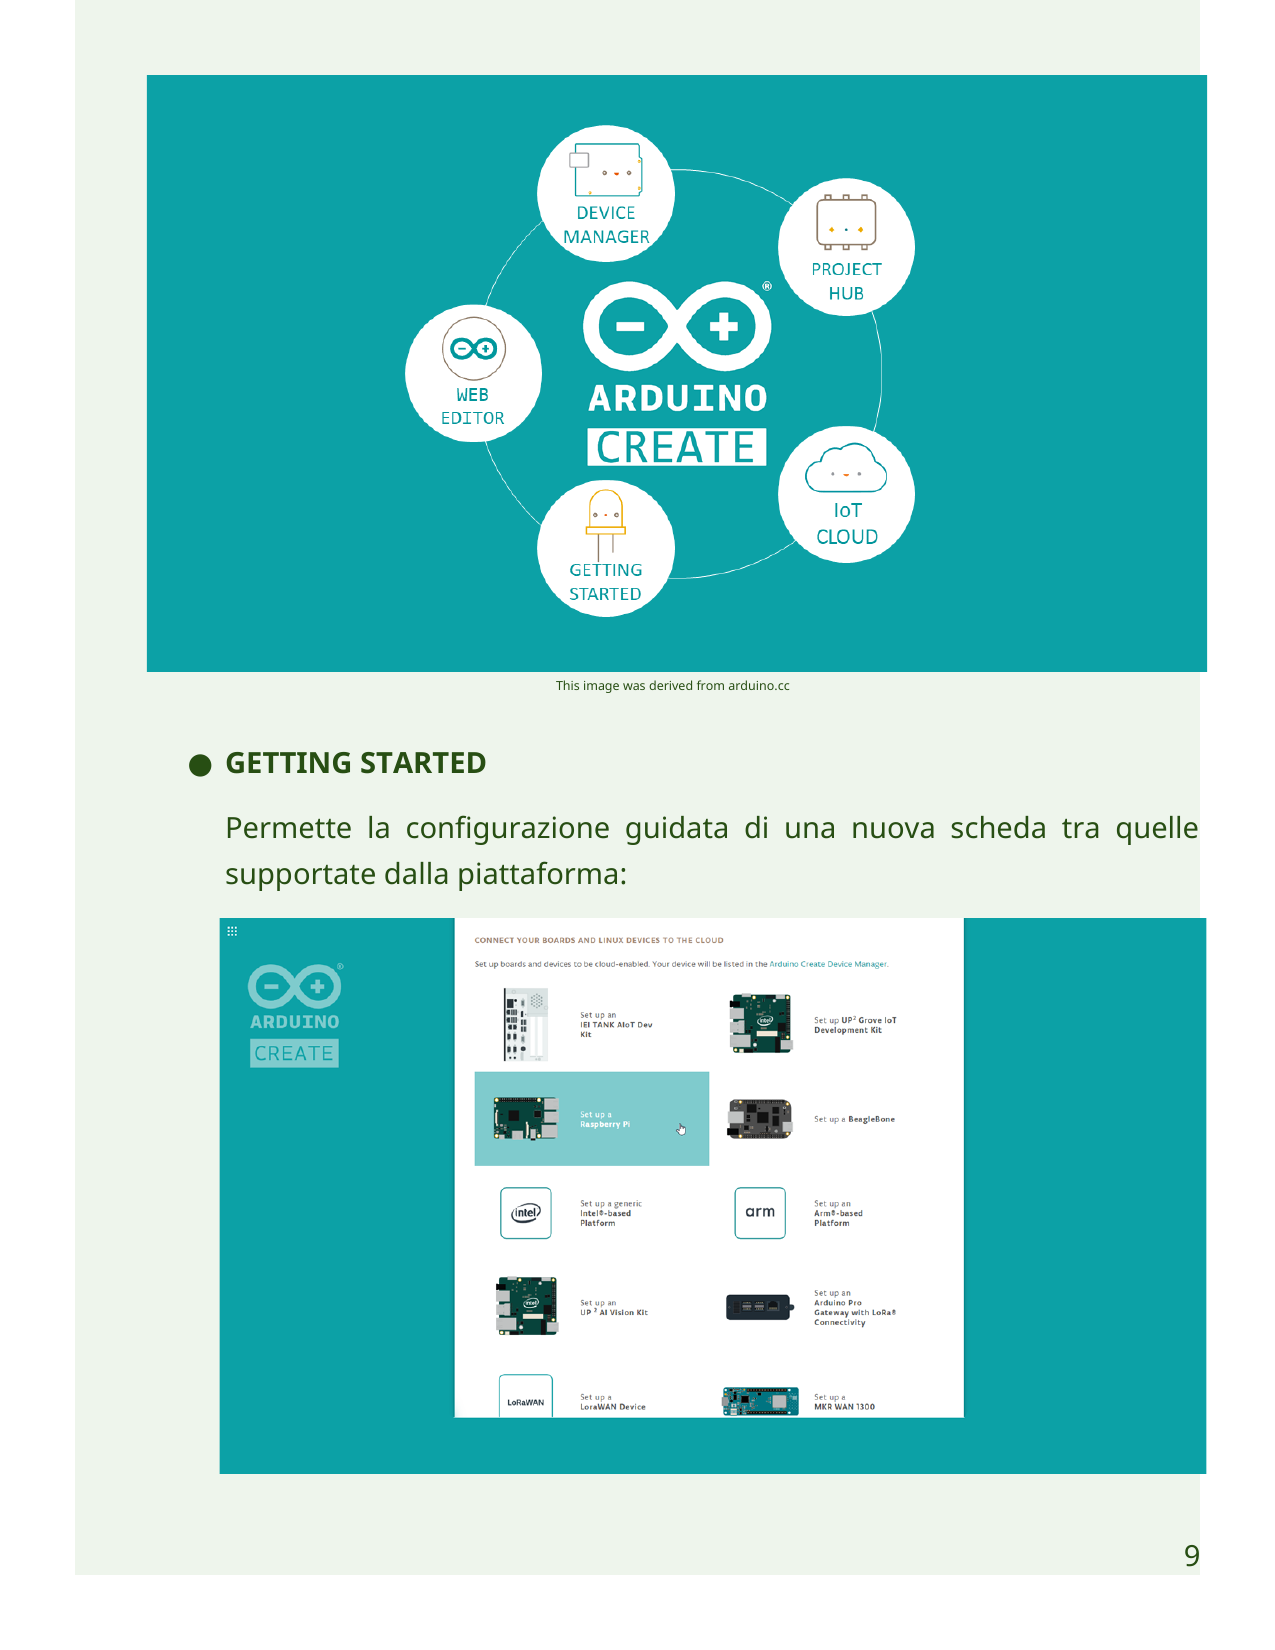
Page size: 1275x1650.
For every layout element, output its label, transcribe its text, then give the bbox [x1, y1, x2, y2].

list GETTING STARTED [187, 742, 1200, 782]
picture [219, 918, 1207, 1474]
text This image was derived from arduino.cc [146, 677, 1200, 694]
picture [146, 75, 1208, 672]
text Permette la configurazione guidata di una nuova scheda tra quelle supportate dalla piattaforma: [225, 808, 1200, 893]
